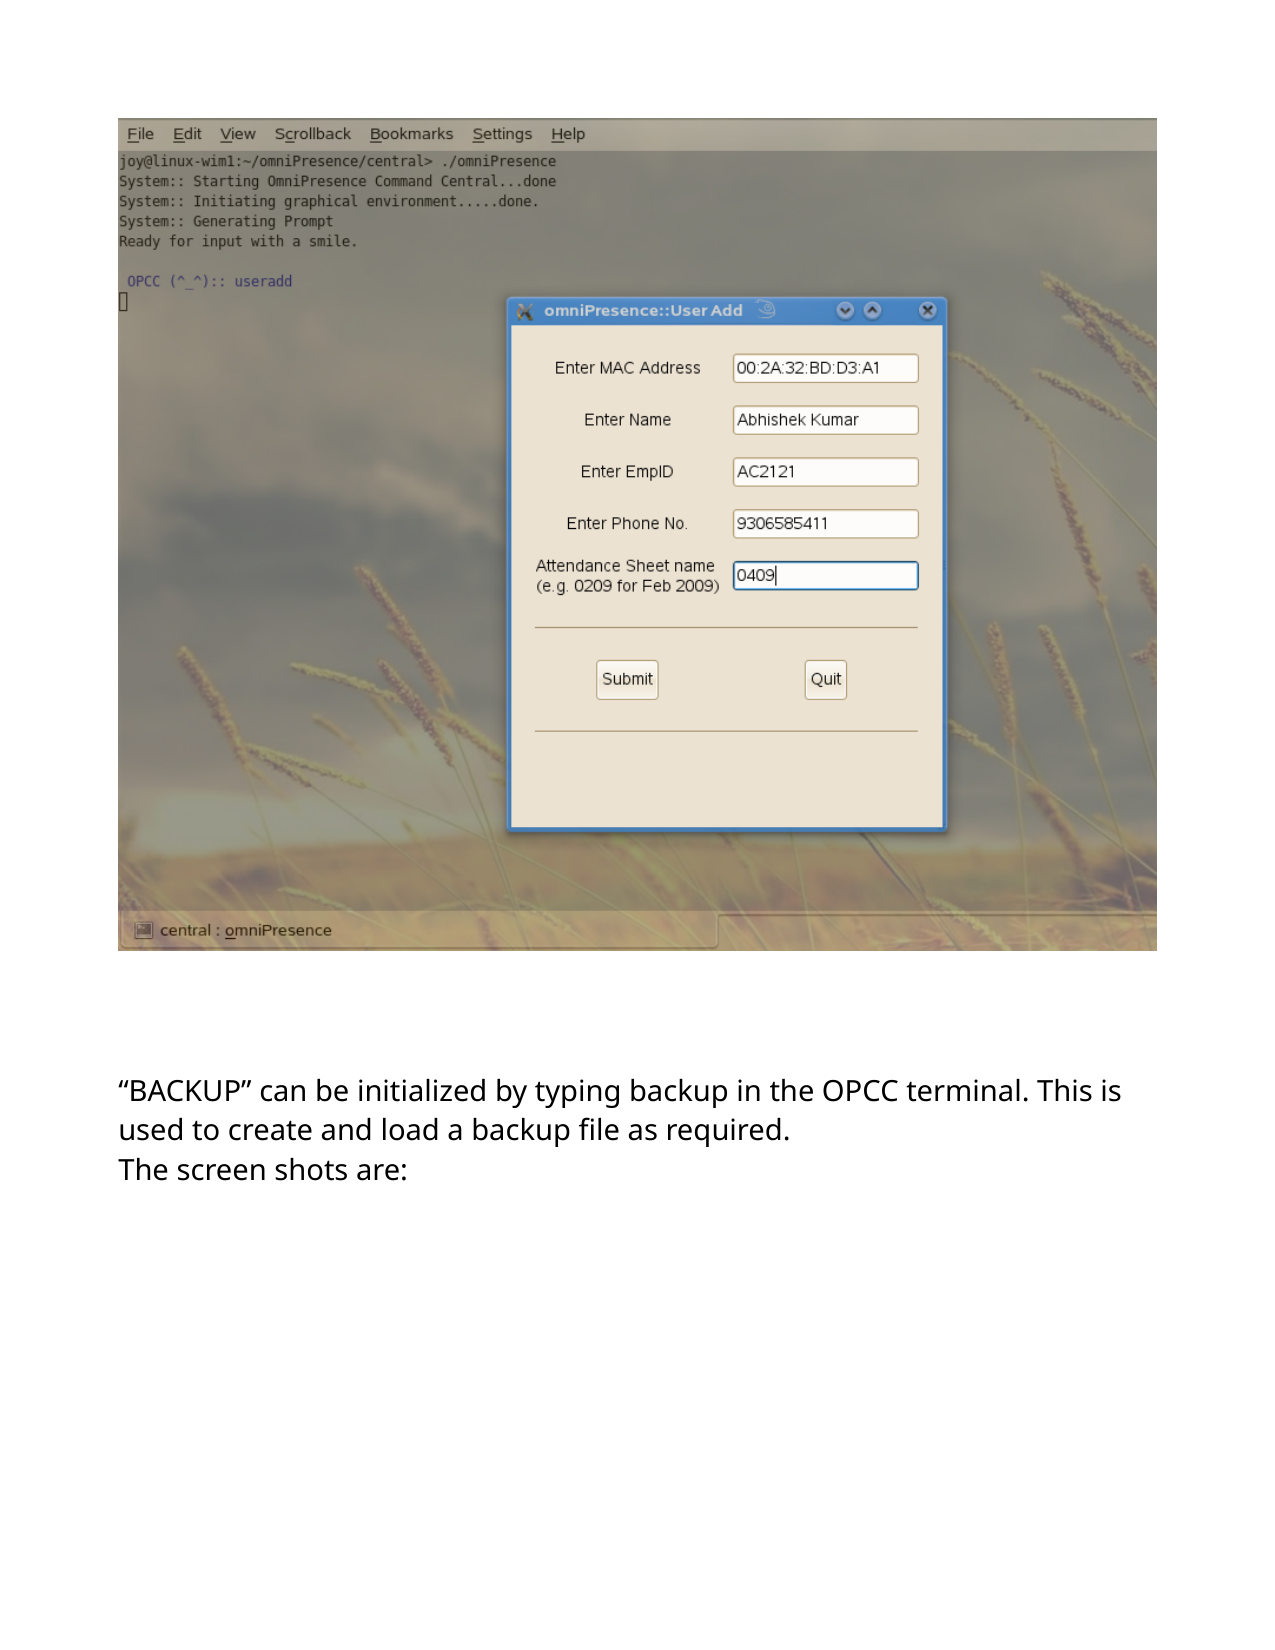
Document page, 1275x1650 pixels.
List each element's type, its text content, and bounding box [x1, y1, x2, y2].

text “BACKUP” can be initialized by typing backup in the OPCC terminal. This is used to create and load a backup file as required. [118, 1070, 1157, 1149]
text The screen shots are: [118, 1149, 1157, 1189]
picture [118, 118, 1157, 951]
